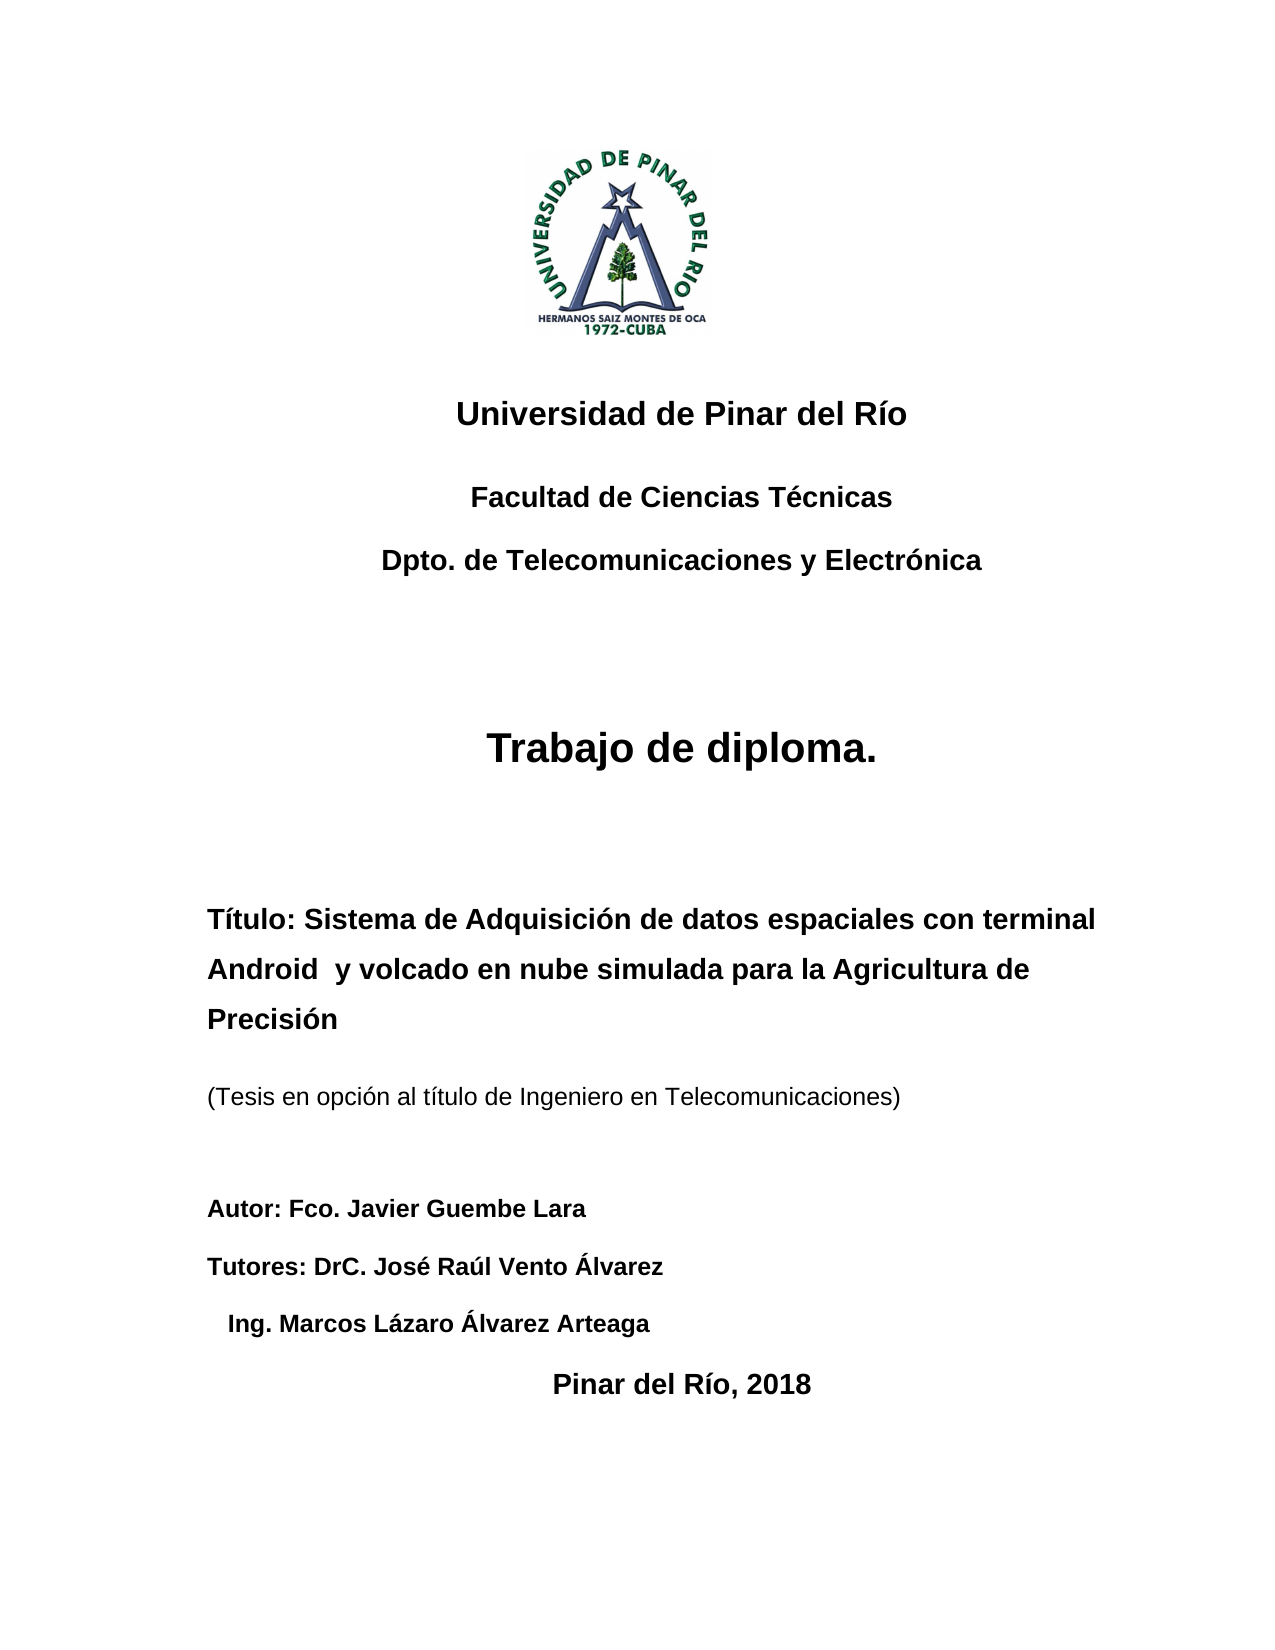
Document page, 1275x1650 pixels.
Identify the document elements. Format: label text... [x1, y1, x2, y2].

text Facultad de Ciencias Técnicas [207, 480, 1157, 514]
text Pinar del Río, 2018 [207, 1367, 1157, 1401]
subtitle Título: Sistema de Adquisición de datos espaciales con terminal Android y volcado en nube simulada para la Agricultura de Precisión [207, 902, 1157, 1036]
list Ing. Marcos Lázaro Álvarez Arteaga [207, 1309, 1157, 1338]
list Autor: Fco. Javier Guembe Lara [207, 1193, 1157, 1222]
text (Tesis en opción al título de Ingeniero en Telecomunicaciones) [207, 1082, 1007, 1111]
picture [525, 148, 713, 335]
subtitle Trabajo de diploma. [207, 724, 1157, 772]
text Dpto. de Telecomunicaciones y Electrónica [207, 543, 1157, 577]
text Universidad de Pinar del Río [207, 393, 1157, 432]
list Tutores: DrC. José Raúl Vento Álvarez [207, 1251, 1157, 1280]
